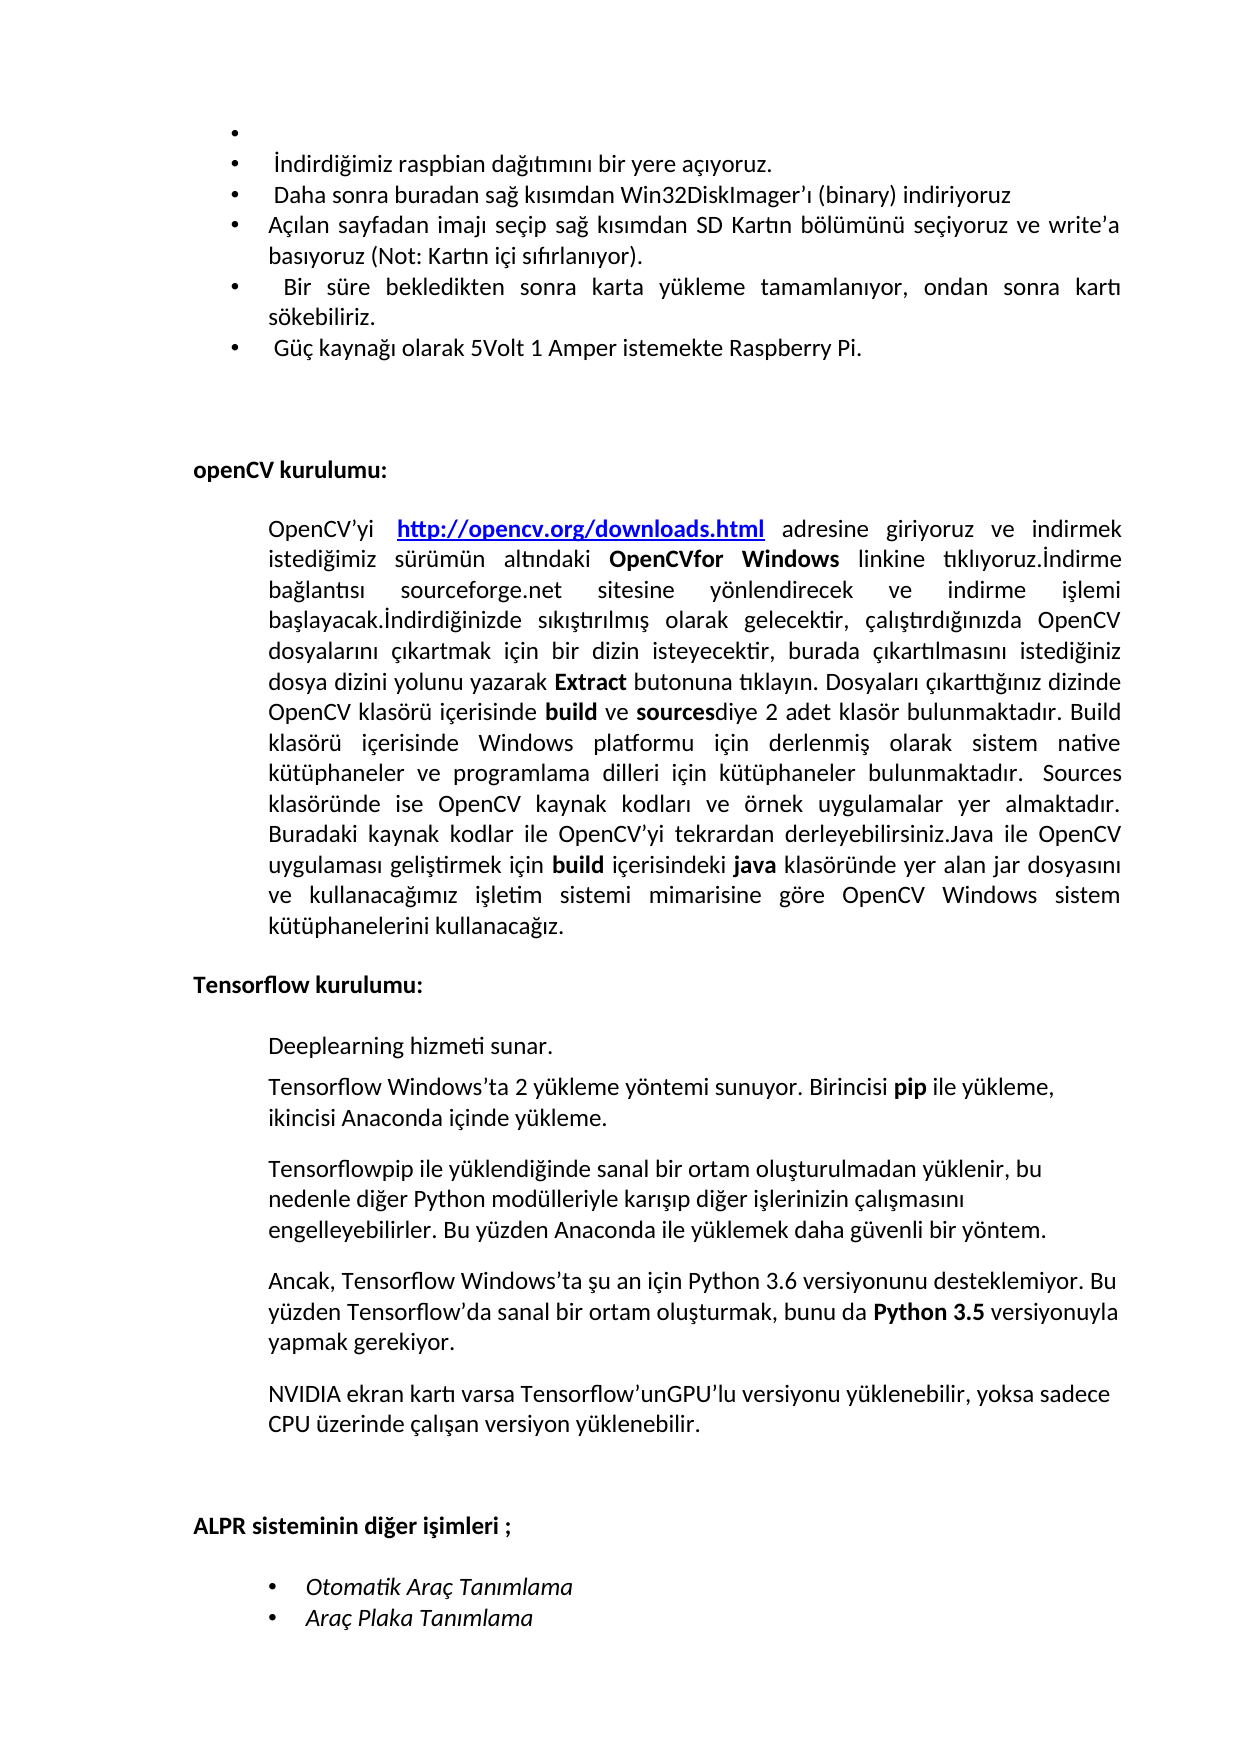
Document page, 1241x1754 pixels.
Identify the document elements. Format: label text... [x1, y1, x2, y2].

text Tensorflowpip ile yüklendiğinde sanal bir ortam oluşturulmadan yüklenir, bu nedenle diğer Python modülleriyle karışıp diğer işlerinizin çalışmasını engelleyebilirler. Bu yüzden Anaconda ile yüklemek daha güvenli bir yöntem. [268, 1153, 1122, 1244]
text NVIDIA ekran kartı varsa Tensorflow’unGPU’lu versiyonu yüklenebilir, yoksa sadece CPU üzerinde çalışan versiyon yüklenebilir. [268, 1378, 1122, 1439]
list Açılan sayfadan imajı seçip sağ kısımdan SD Kartın bölümünü seçiyoruz ve write’a basıyoruz (Not: Kartın içi sıfırlanıyor). [231, 210, 1122, 271]
list Bir süre bekledikten sonra karta yükleme tamamlanıyor, ondan sonra kartı sökebiliriz. [231, 271, 1122, 332]
text Tensorflow Windows’ta 2 yükleme yöntemi sunuyor. Birincisi pip ile yükleme, ikincisi Anaconda içinde yükleme. [268, 1071, 1122, 1132]
text Tensorflow kurulumu: [193, 969, 1122, 1000]
list Güç kaynağı olarak 5Volt 1 Amper istemekte Raspberry Pi. [231, 332, 1122, 362]
list İndirdiğimiz raspbian dağıtımını bir yere açıyoruz. [231, 149, 1122, 179]
list Daha sonra buradan sağ kısımdan Win32DiskImager’ı (binary) indiriyoruz [231, 179, 1122, 210]
text ALPR sisteminin diğer işimleri ; [193, 1510, 1122, 1541]
text Ancak, Tensorflow Windows’ta şu an için Python 3.6 versiyonunu desteklemiyor. Bu yüzden Tensorflow’da sanal bir ortam oluşturmak, bunu da Python 3.5 versiyonuyla yapmak gerekiyor. [268, 1265, 1122, 1357]
list Otomatik Araç Tanımlama [268, 1571, 1122, 1602]
list Araç Plaka Tanımlama [268, 1602, 1122, 1632]
text openCV kurulumu: [193, 454, 1122, 484]
text Deeplearning hizmeti sunar. [268, 1030, 1122, 1061]
text OpenCV’yi http://opencv.org/downloads.html adresine giriyoruz ve indirmek istediğimiz sürümün altındaki OpenCVfor Windows linkine tıklıyoruz.İndirme bağlantısı sourceforge.net sitesine yönlendirecek ve indirme işlemi başlayacak.İndirdiğinizde sıkıştırılmış olarak gelecektir, çalıştırdığınızda OpenCV dosyalarını çıkartmak için bir dizin isteyecektir, burada çıkartılmasını istediğiniz dosya dizini yolunu yazarak Extract butonuna tıklayın. Dosyaları çıkarttığınız dizinde OpenCV klasörü içerisinde build ve sourcesdiye 2 adet klasör bulunmaktadır. Build klasörü içerisinde Windows platformu için derlenmiş olarak sistem native kütüphaneler ve programlama dilleri için kütüphaneler bulunmaktadır. Sources klasöründe ise OpenCV kaynak kodları ve örnek uygulamalar yer almaktadır. Buradaki kaynak kodlar ile OpenCV’yi tekrardan derleyebilirsiniz.Java ile OpenCV uygulaması geliştirmek için build içerisindeki java klasöründe yer alan jar dosyasını ve kullanacağımız işletim sistemi mimarisine göre OpenCV Windows sistem kütüphanelerini kullanacağız. [268, 513, 1122, 940]
